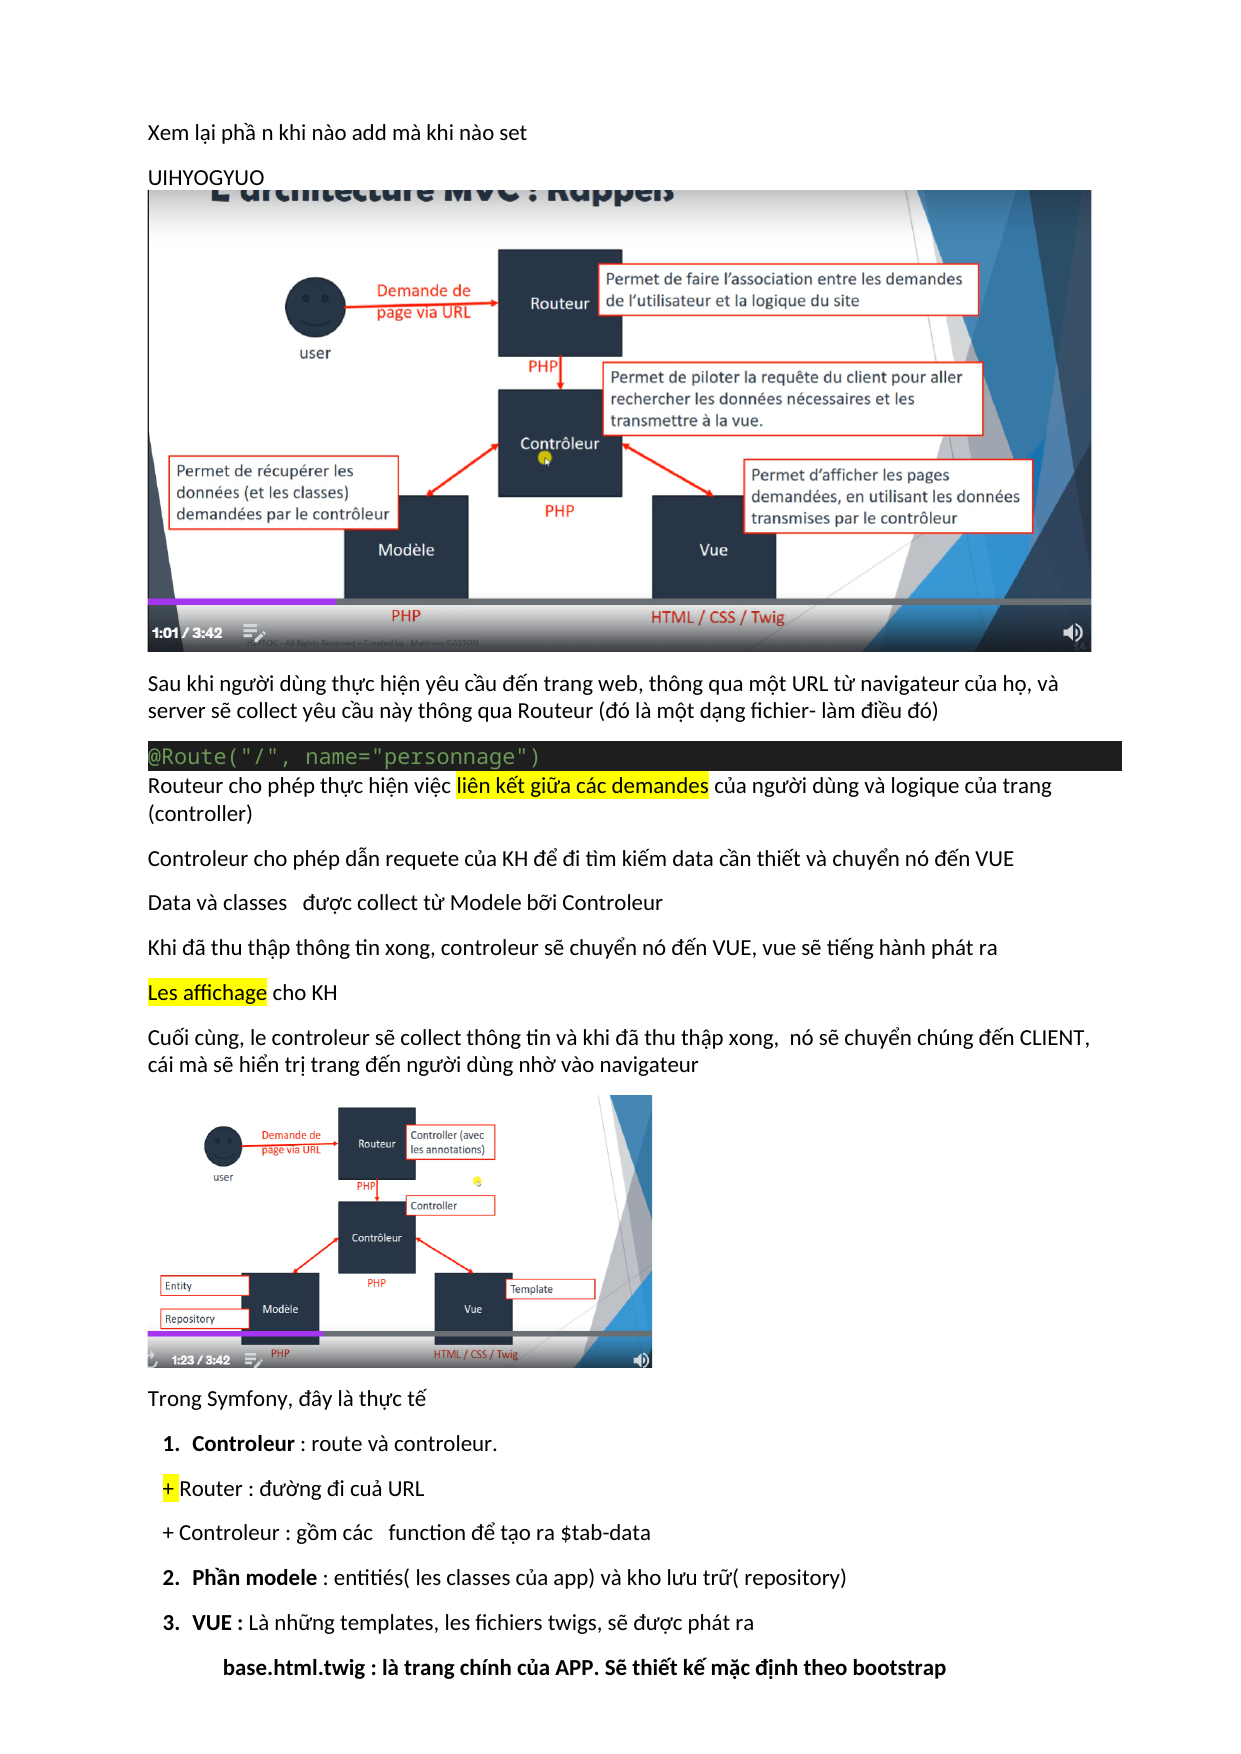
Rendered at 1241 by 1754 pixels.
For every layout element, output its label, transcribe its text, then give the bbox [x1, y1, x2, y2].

text + Router : đường đi cuả URL [148, 1474, 1122, 1502]
list Controleur : route và controleur. [148, 1429, 1122, 1457]
text Xem lại phầ n khi nào add mà khi nào set [148, 118, 1122, 146]
list Phần modele : entitiés( les classes của app) và kho lưu trữ( repository) [148, 1563, 1122, 1591]
list base.html.twig : là trang chính của APP. Sẽ thiết kế mặc định theo bootstrap [223, 1653, 1122, 1681]
text UIHYOGYUO [148, 163, 1122, 652]
text @Route("/", name="personnage") [148, 741, 1122, 771]
list VUE : Là những templates, les fichiers twigs, sẽ được phát ra [148, 1608, 1122, 1636]
text Khi đã thu thập thông tin xong, controleur sẽ chuyển nó đến VUE, vue sẽ tiếng hành phát ra [148, 933, 1122, 961]
text Trong Symfony, đây là thực tế [148, 1384, 1122, 1412]
text Data và classes được collect từ Modele bỡi Controleur [148, 888, 1122, 917]
text Les affichage cho KH [148, 978, 1122, 1006]
text Sau khi người dùng thực hiện yêu cầu đến trang web, thông qua một URL từ navigateur của họ, và server sẽ collect yêu cầu này thông qua Routeur (đó là một dạng fichier- làm điều đó) [148, 669, 1122, 725]
text Cuối cùng, le controleur sẽ collect thông tin và khi đã thu thập xong, nó sẽ chuyển chúng đến CLIENT, cái mà sẽ hiển trị trang đến người dùng nhờ vào navigateur [148, 1023, 1122, 1079]
text Controleur cho phép dẫn requete của KH để đi tìm kiếm data cần thiết và chuyển nó đến VUE [148, 844, 1122, 872]
text + Controleur : gồm các function để tạo ra $tab-data [148, 1518, 1122, 1547]
text Routeur cho phép thực hiện việc liên kết giữa các demandes của người dùng và logique của trang (controller) [148, 771, 1122, 827]
